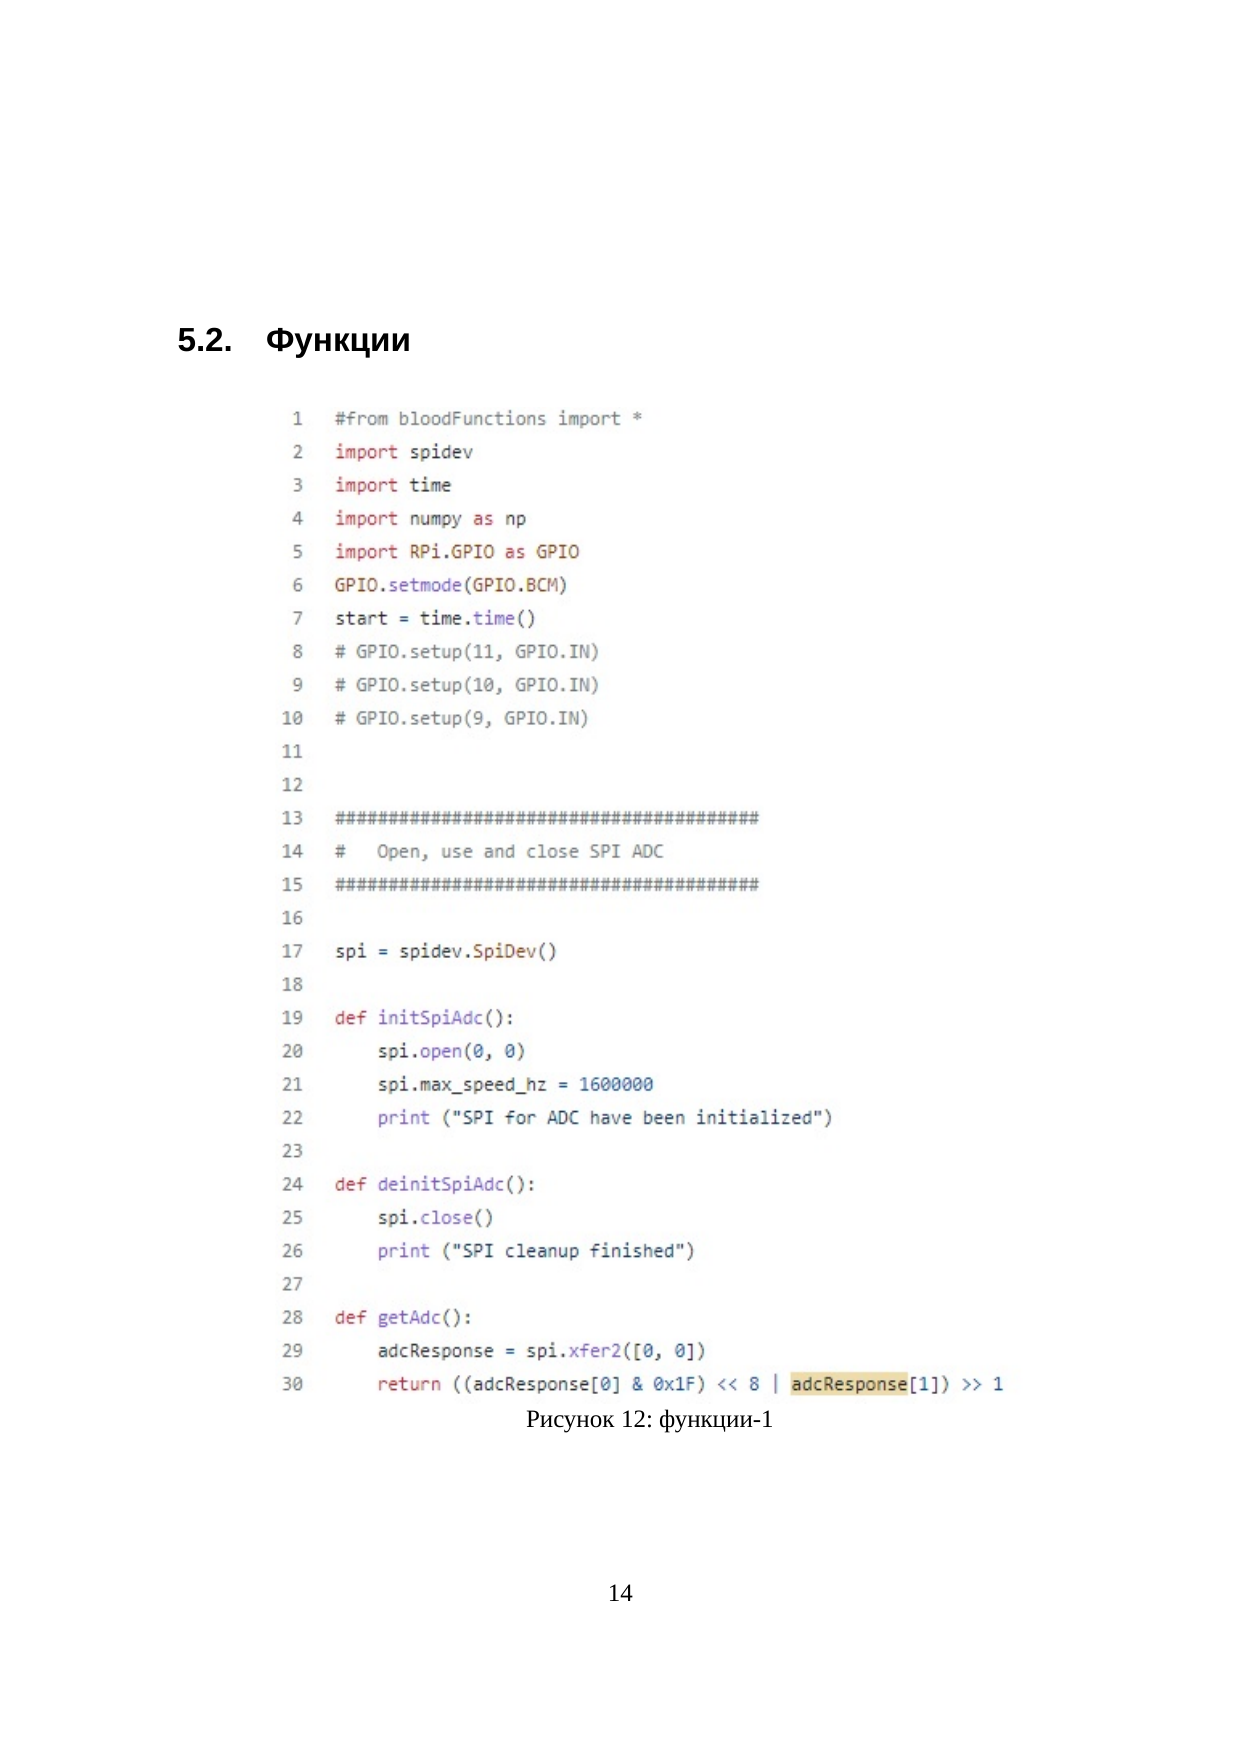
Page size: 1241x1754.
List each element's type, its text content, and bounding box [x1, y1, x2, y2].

text Рисунок 12: функции-1 [118, 1404, 1122, 1433]
picture [275, 407, 1024, 1404]
subtitle Функции [118, 320, 1122, 358]
